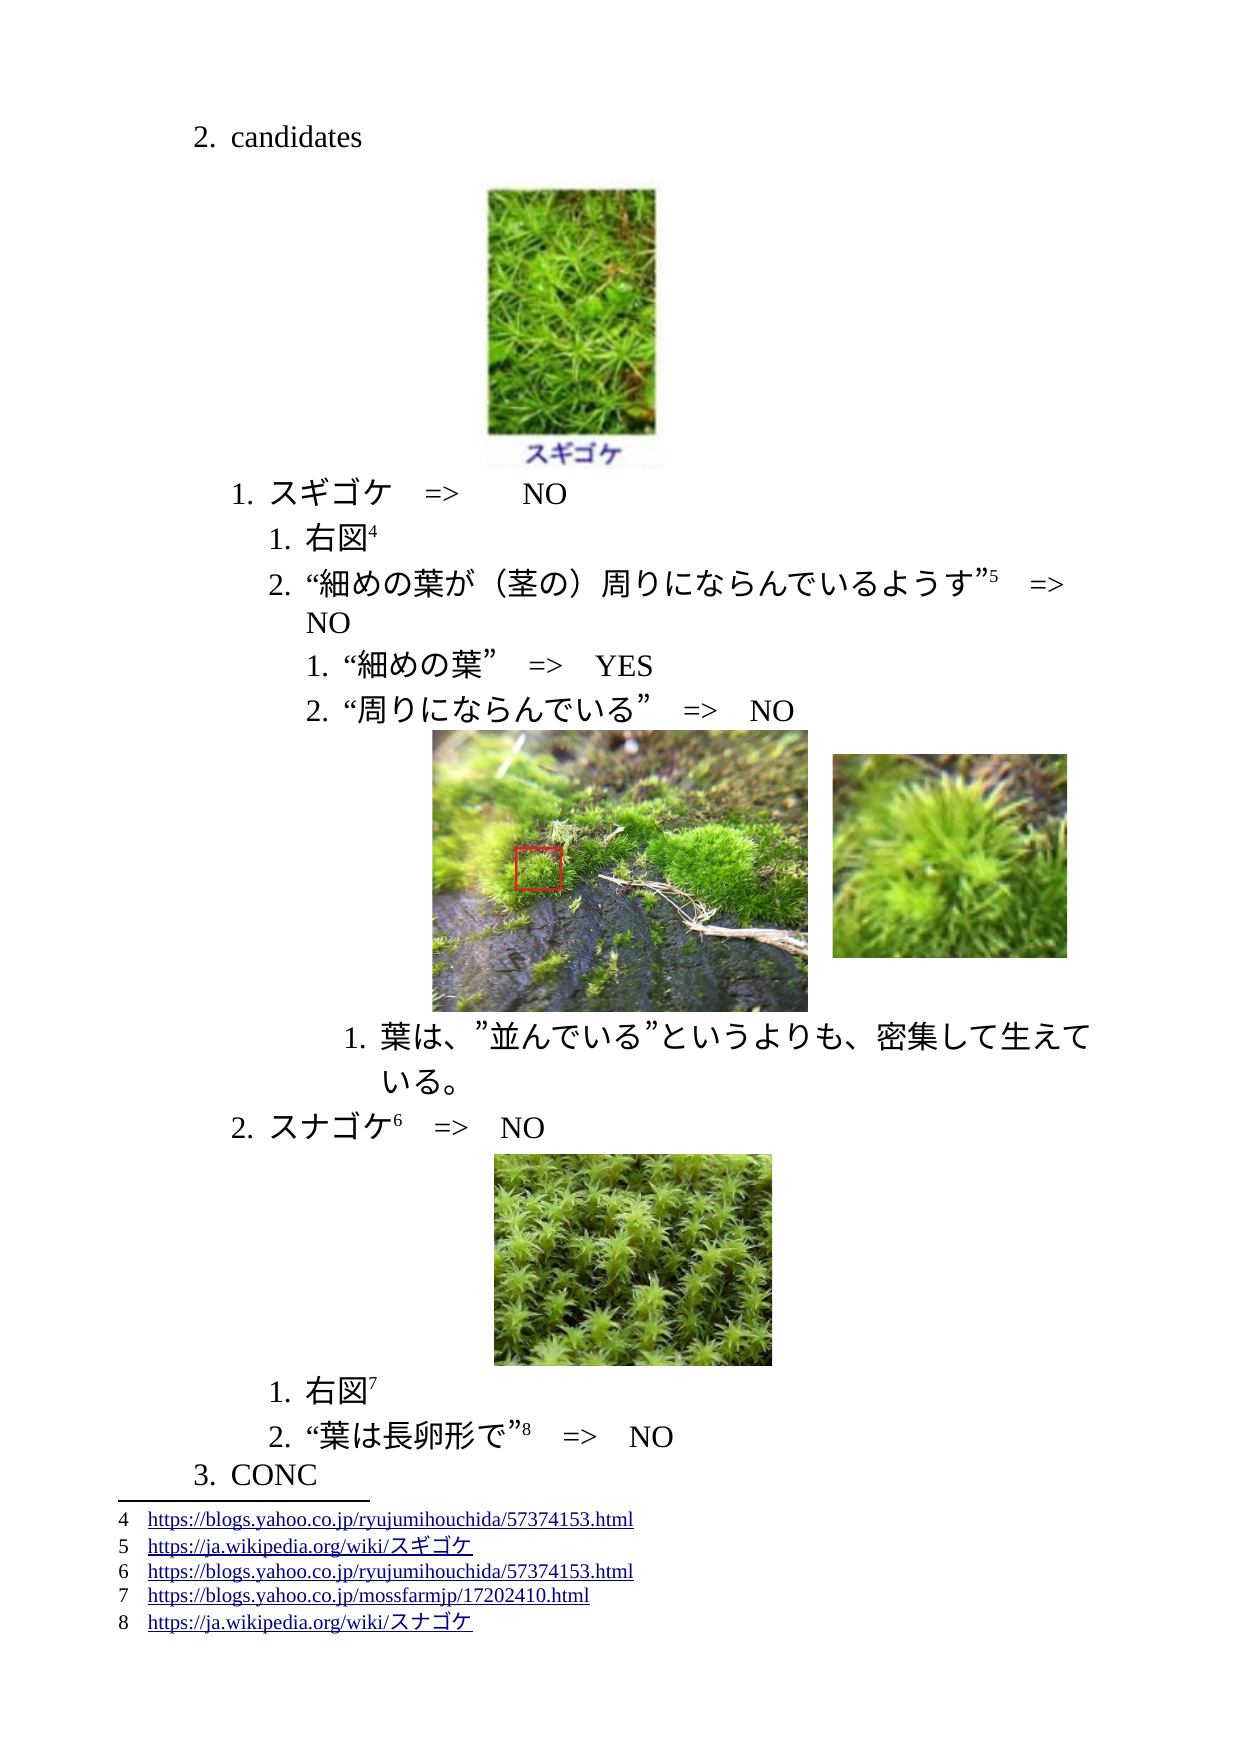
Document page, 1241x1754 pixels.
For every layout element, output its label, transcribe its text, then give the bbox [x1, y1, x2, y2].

list 右図 [268, 513, 1122, 559]
list 右図 [268, 1147, 1122, 1411]
list “周りにならんでいる” => NO [306, 685, 1122, 730]
list スナゴケ => NO [231, 1102, 1122, 1147]
list 葉は、”並んでいる”というよりも、密集して生えている。 [343, 730, 1122, 1102]
picture [494, 1154, 773, 1366]
list https://blogs.yahoo.co.jp/ryujumihouchida/57374153.html [118, 1507, 1122, 1531]
list “細めの葉が（茎の）周りにならんでいるようす” => NO [268, 559, 1122, 640]
list CONC [193, 1456, 1122, 1492]
list https://ja.wikipedia.org/wiki/スギゴケ [118, 1531, 1122, 1559]
list “細めの葉” => YES [306, 640, 1122, 685]
picture [485, 179, 663, 469]
list https://blogs.yahoo.co.jp/mossfarmjp/17202410.html [118, 1583, 1122, 1607]
list https://ja.wikipedia.org/wiki/スナゴケ [118, 1607, 1122, 1636]
list スギゴケ => NO [231, 154, 1122, 513]
list https://blogs.yahoo.co.jp/ryujumihouchida/57374153.html [118, 1559, 1122, 1583]
picture [432, 730, 808, 1012]
list “葉は長卵形で” => NO [268, 1411, 1122, 1456]
list candidates [193, 118, 1122, 154]
